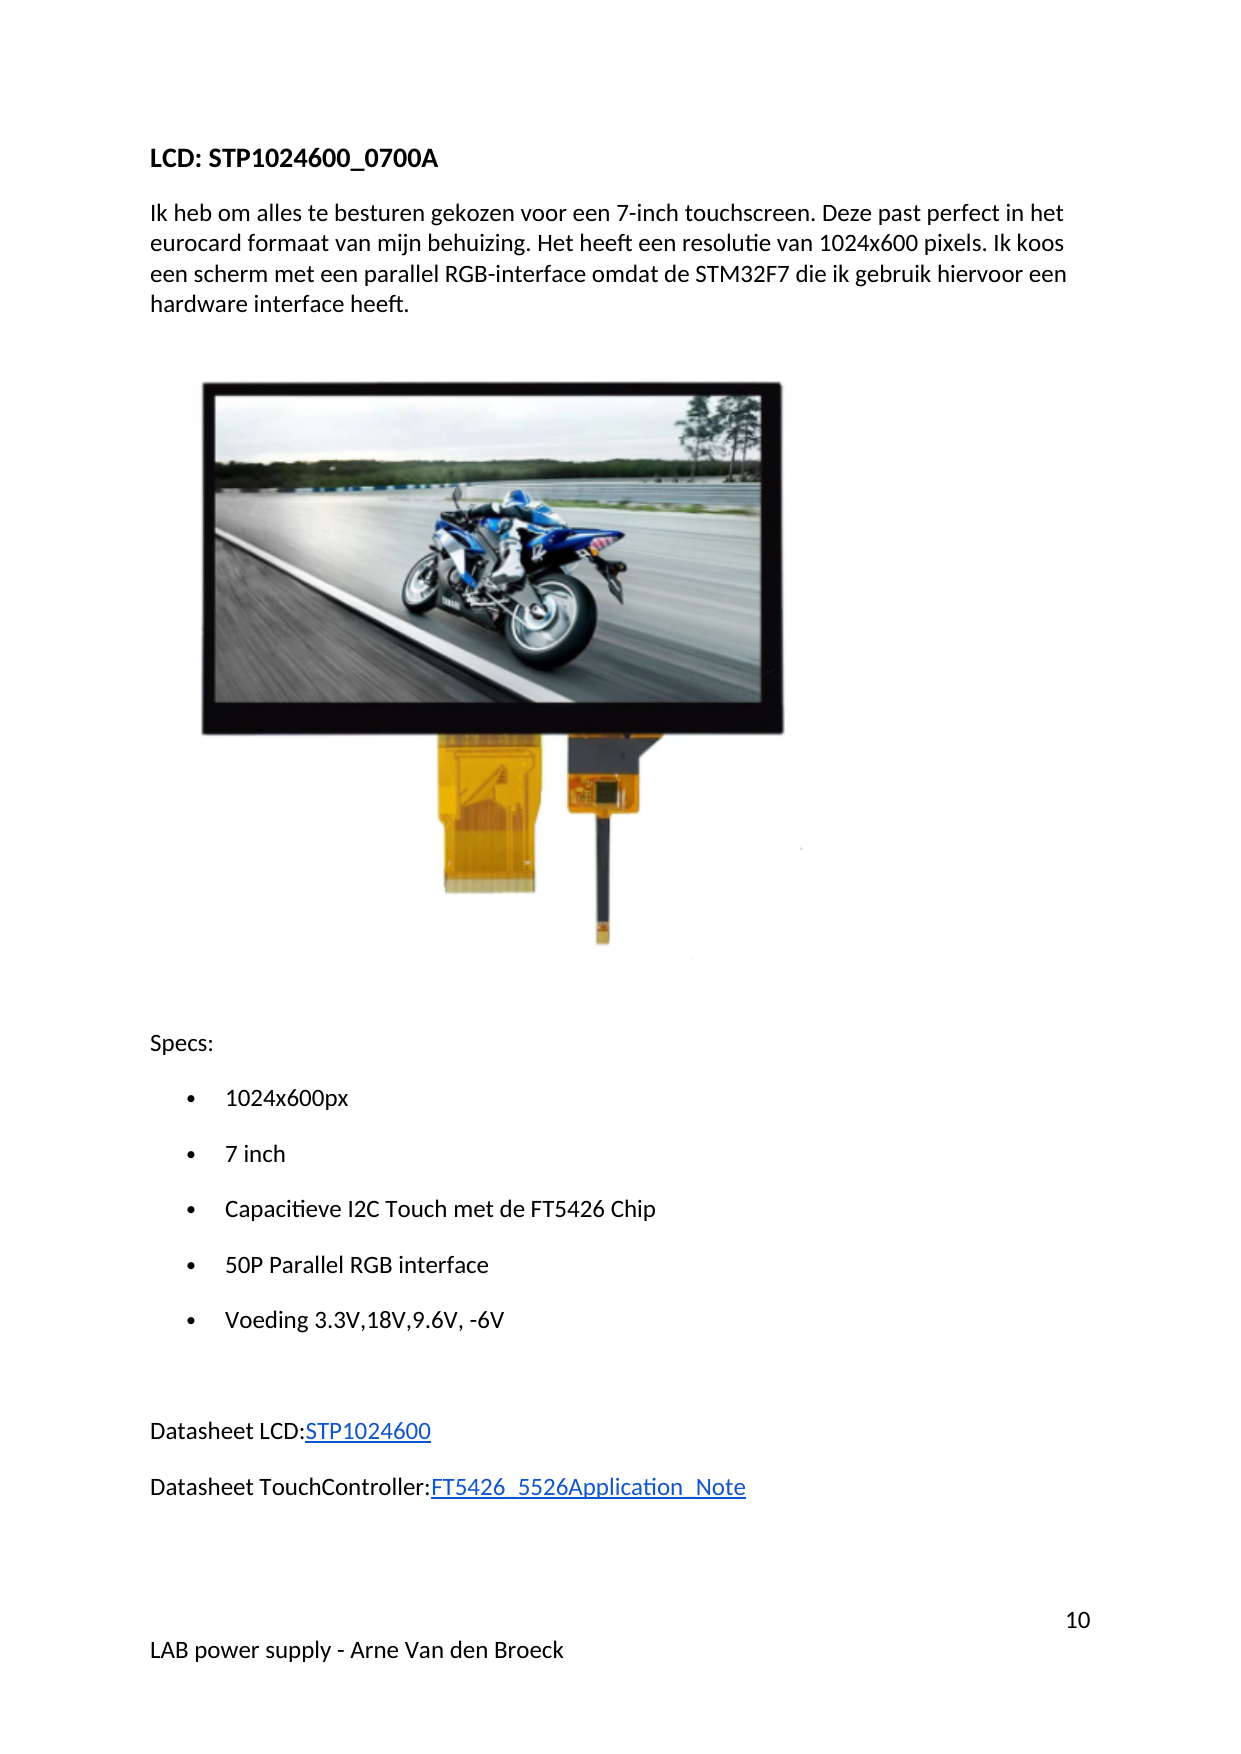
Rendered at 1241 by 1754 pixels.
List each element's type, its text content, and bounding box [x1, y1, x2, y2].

list Voeding 3.3V,18V,9.6V, -6V [187, 1304, 1090, 1335]
list Capacitieve I2C Touch met de FT5426 Chip [187, 1193, 1090, 1224]
text Datasheet LCD:STP1024600 [150, 1416, 1090, 1446]
list 7 inch [187, 1138, 1090, 1168]
text Datasheet TouchController:FT5426_5526Application_Note [150, 1471, 1090, 1502]
text Ik heb om alles te besturen gekozen voor een 7-inch touchscreen. Deze past perfect in het eurocard formaat van mijn behuizing. Het heeft een resolutie van 1024x600 pixels. Ik koos een scherm met een parallel RGB-interface omdat de STM32F7 die ik gebruik hiervoor een hardware interface heeft. [150, 197, 1090, 319]
text Specs: [150, 1027, 1090, 1057]
subtitle LCD: STP1024600_0700A [150, 140, 1090, 174]
list 1024x600px [187, 1082, 1090, 1113]
list 50P Parallel RGB interface [187, 1249, 1090, 1279]
